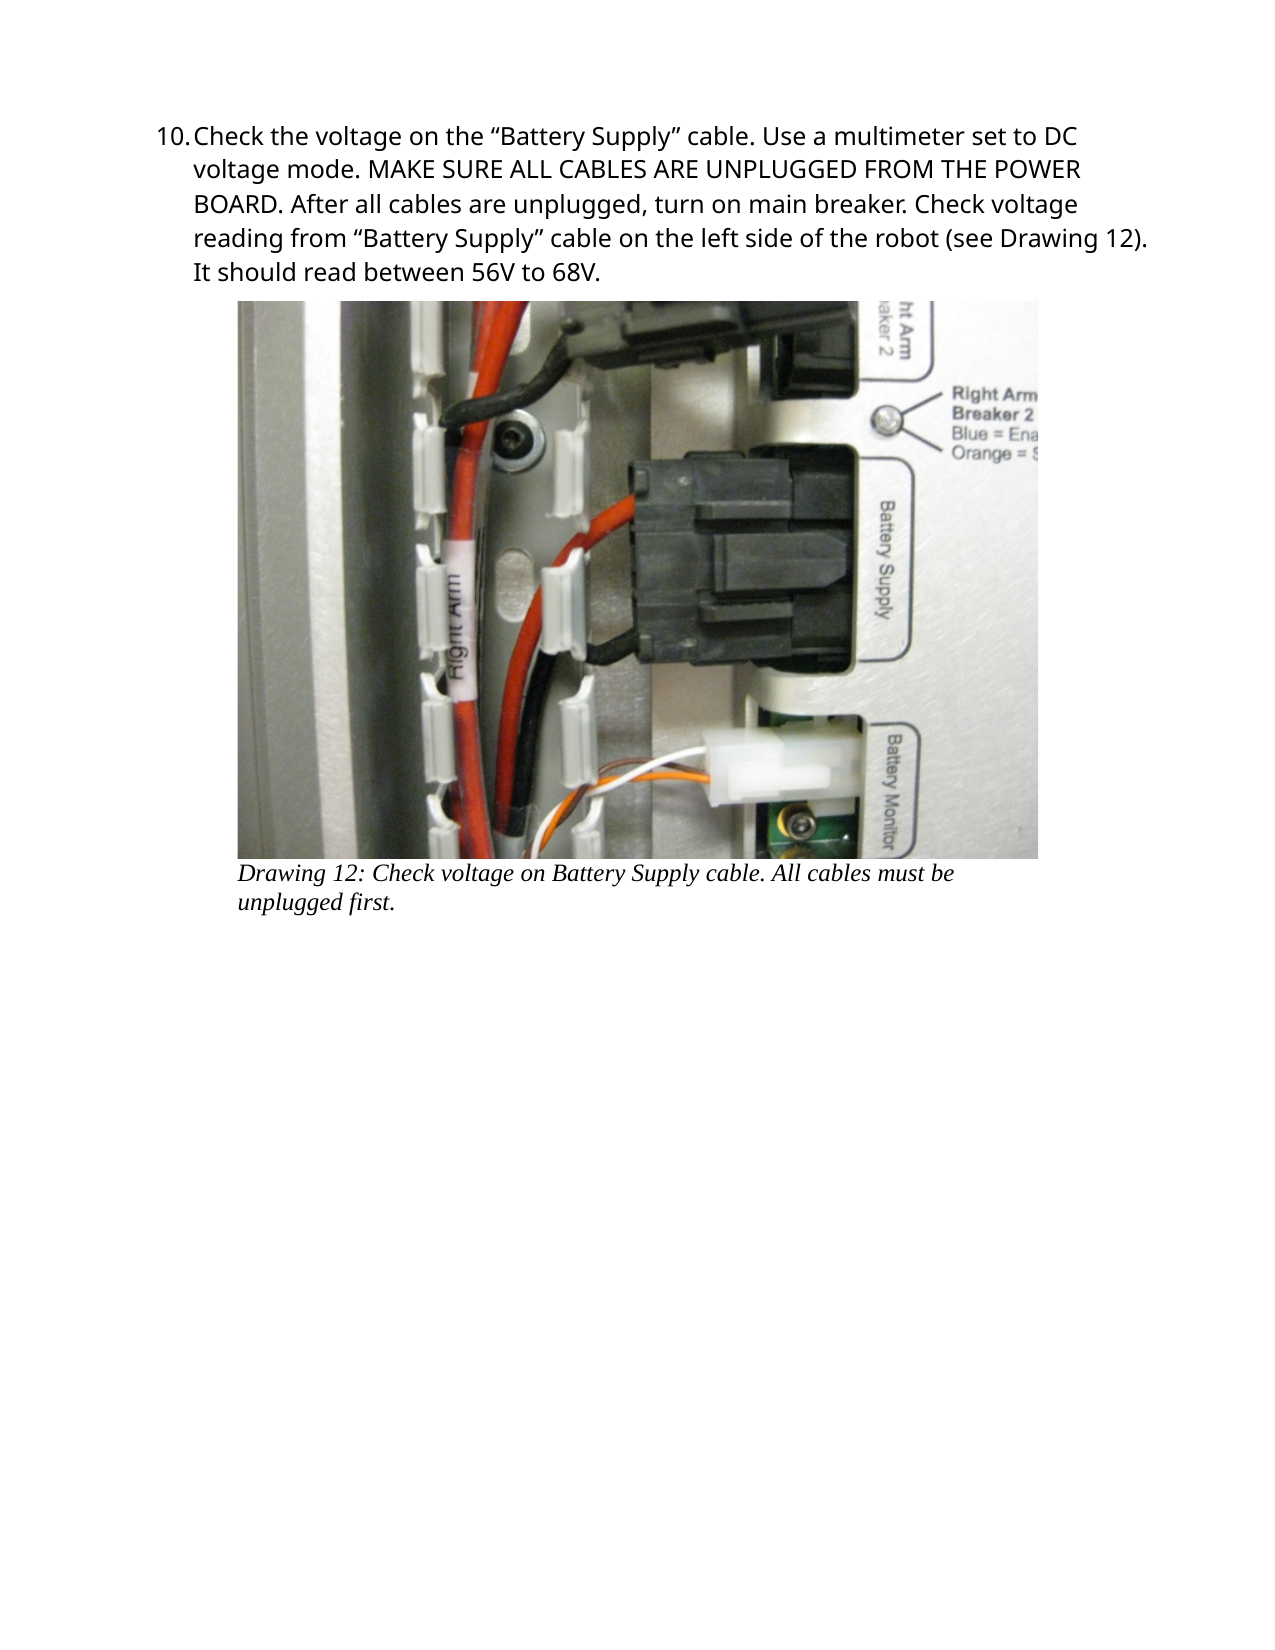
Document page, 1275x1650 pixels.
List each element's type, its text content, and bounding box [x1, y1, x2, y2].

list Check the voltage on the “Battery Supply” cable. Use a multimeter set to DC voltage mode. MAKE SURE ALL CABLES ARE UNPLUGGED FROM THE POWER BOARD. After all cables are unplugged, turn on main breaker. Check voltage reading from “Battery Supply” cable on the left side of the robot (see Drawing 12). It should read between 56V to 68V. [156, 118, 1157, 288]
picture [237, 301, 1039, 859]
text Drawing 12: Check voltage on Battery Supply cable. All cables must be unplugged first. [237, 859, 1038, 916]
